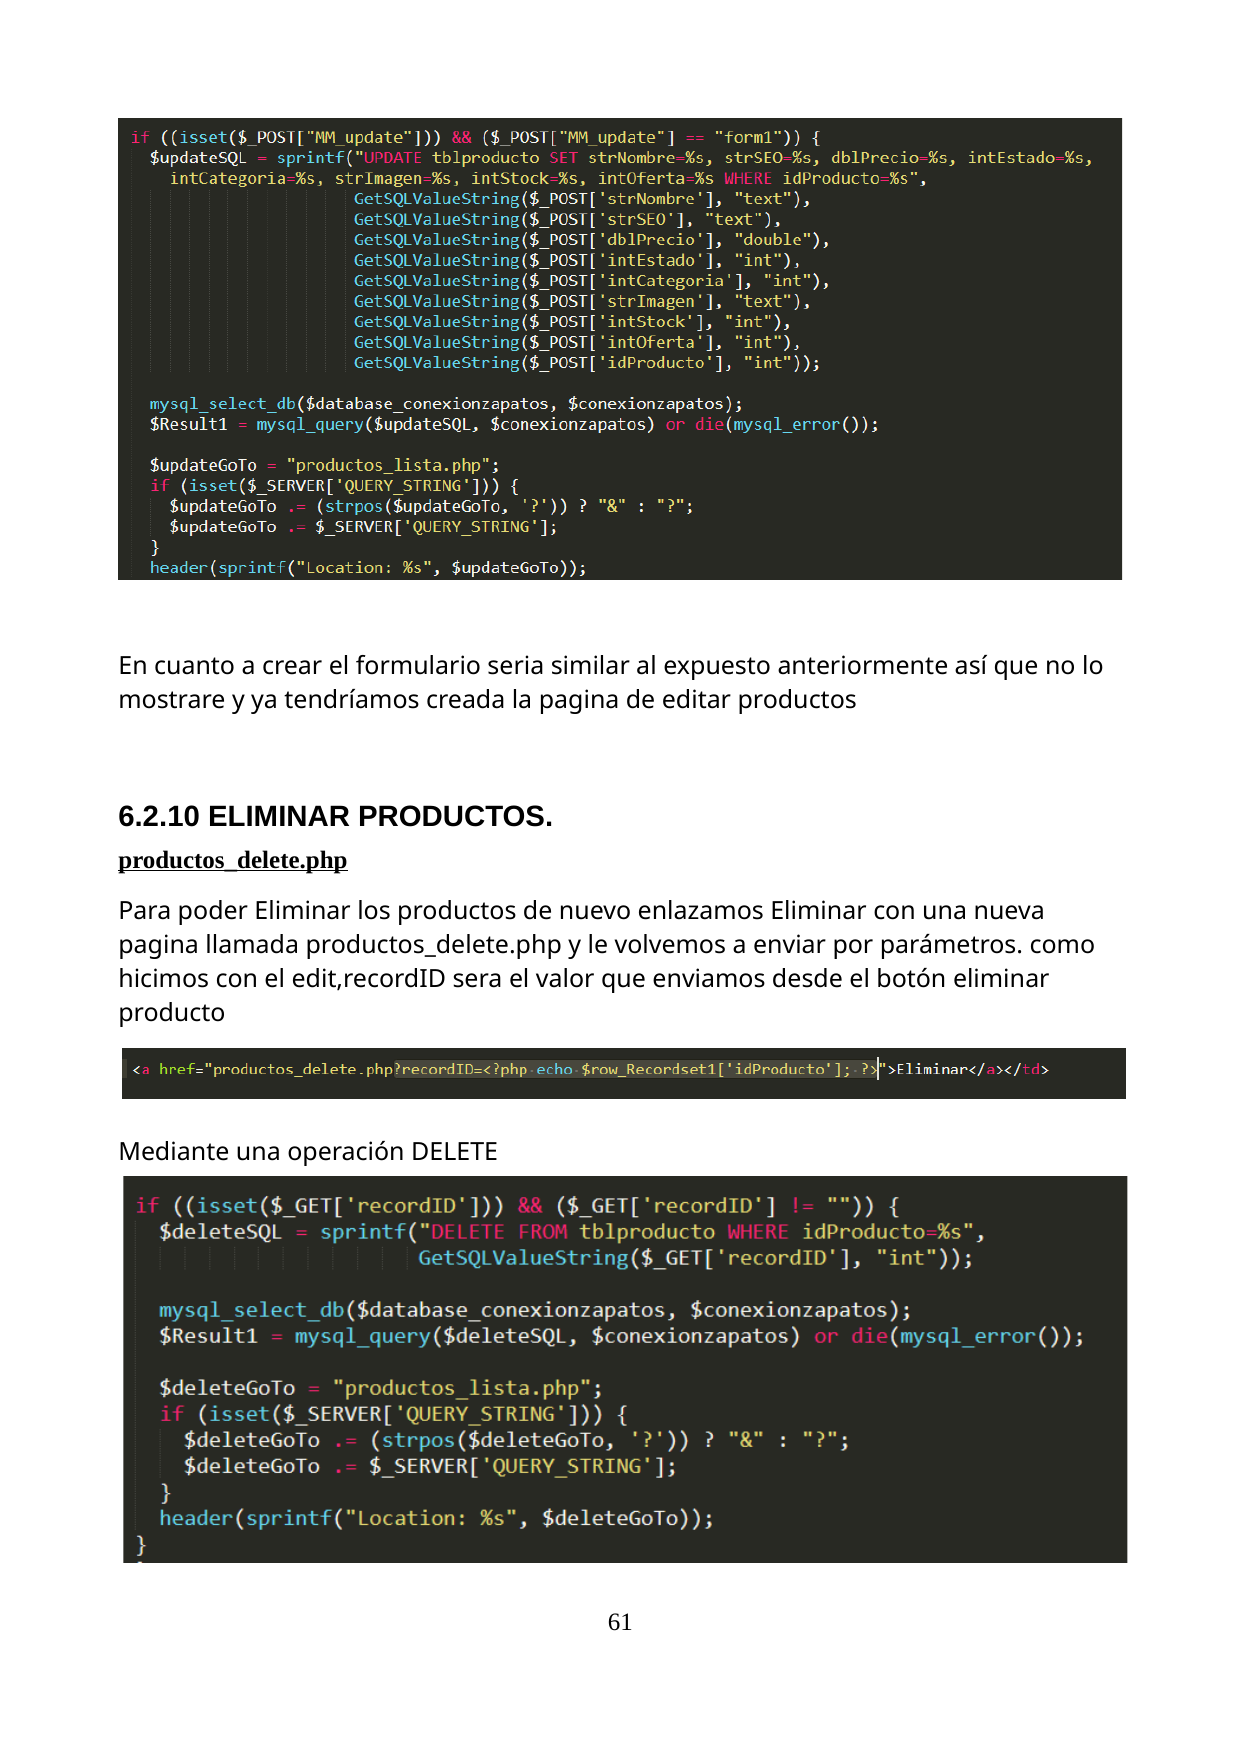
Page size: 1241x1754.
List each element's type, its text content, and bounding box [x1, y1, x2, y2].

text productos_delete.php [118, 845, 1122, 873]
picture [123, 1176, 1128, 1563]
text Para poder Eliminar los productos de nuevo enlazamos Eliminar con una nueva pagina llamada productos_delete.php y le volvemos a enviar por parámetros. como hicimos con el edit,recordID sera el valor que enviamos desde el botón eliminar producto [118, 892, 1122, 1029]
picture [118, 118, 1123, 580]
text Mediante una operación DELETE [118, 1133, 1122, 1167]
text En cuanto a crear el formulario seria similar al expuesto anteriormente así que no lo mostrare y ya tendríamos creada la pagina de editar productos [118, 648, 1122, 716]
picture [122, 1048, 1126, 1099]
subtitle 6.2.10 ELIMINAR PRODUCTOS. [118, 798, 1122, 832]
